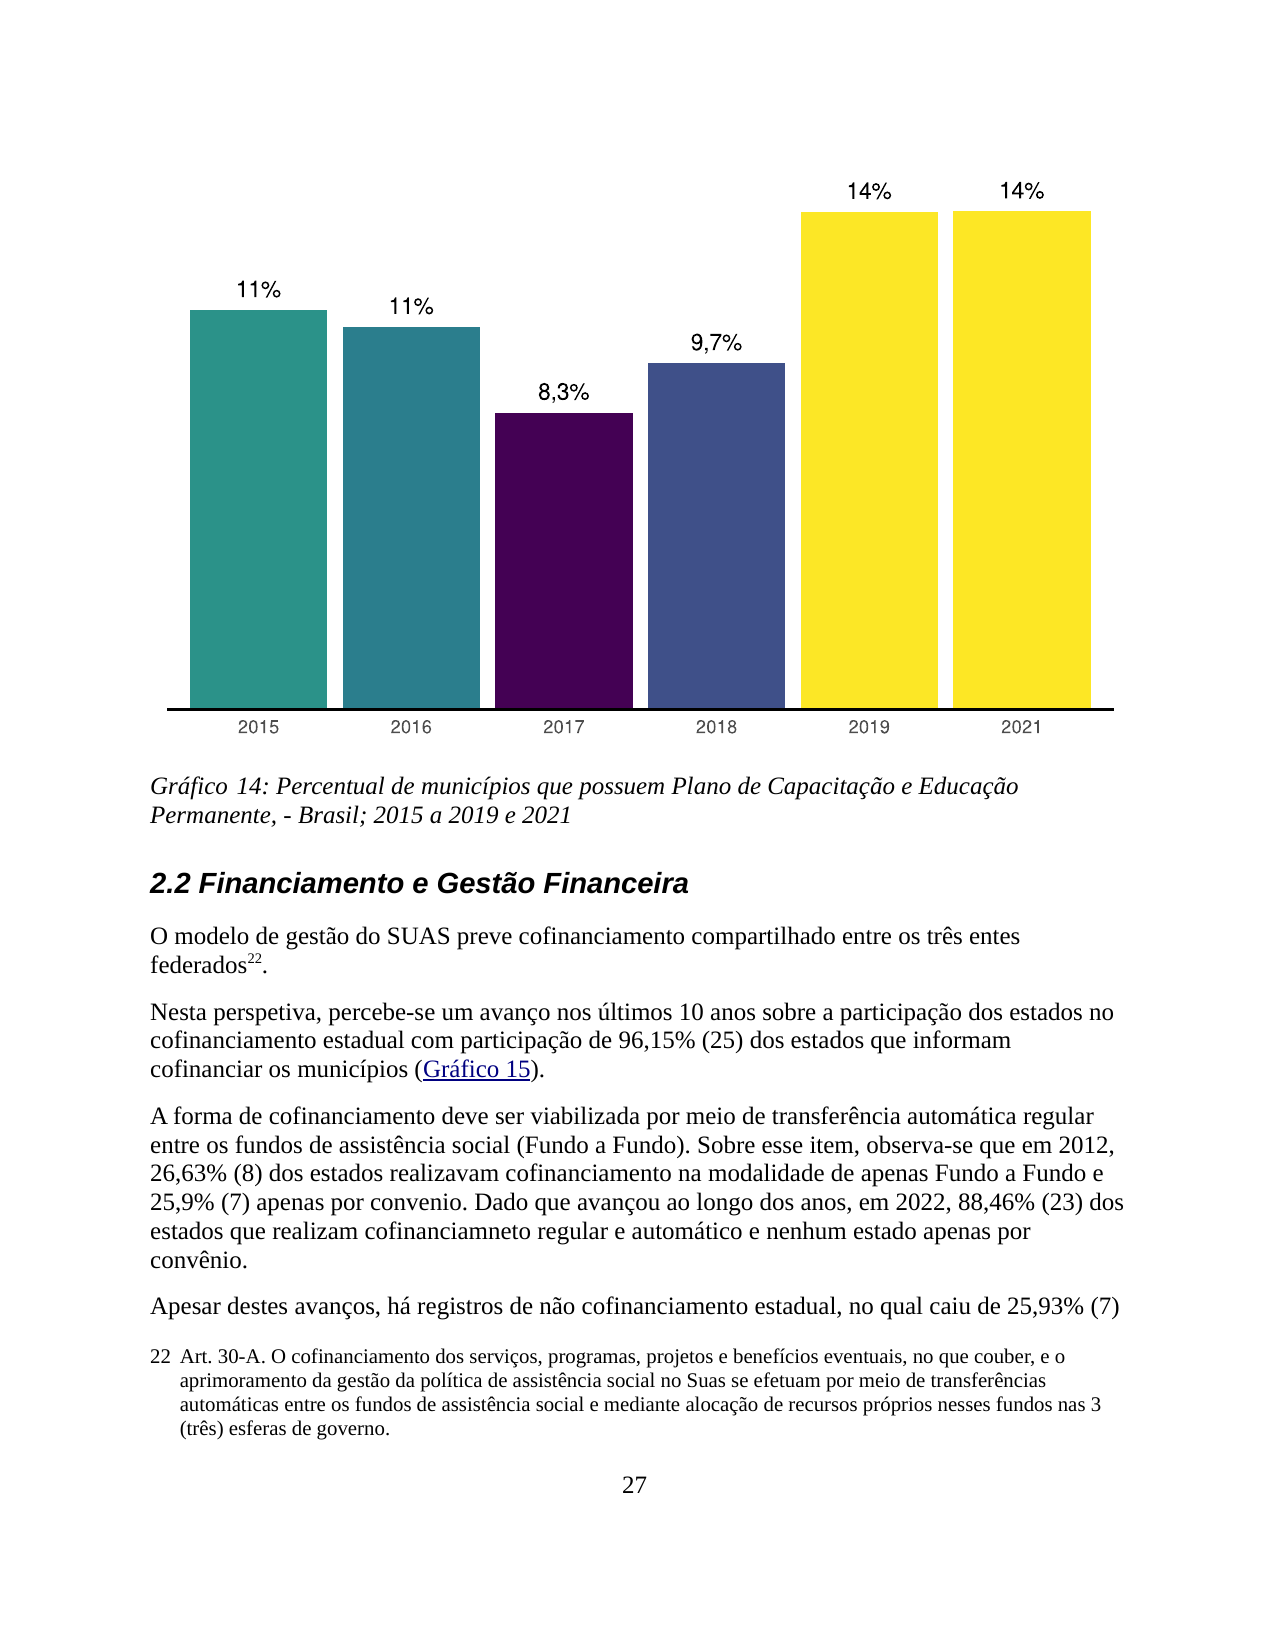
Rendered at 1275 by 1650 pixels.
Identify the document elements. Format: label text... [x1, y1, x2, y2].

table_header Gráfico 14: Percentual de municípios que possuem Plano de Capacitação e Educação Permanente, - Brasil; 2015 a 2019 e 2021 [150, 751, 1125, 841]
text O modelo de gestão do SUAS preve cofinanciamento compartilhado entre os três entes federados. [150, 921, 1125, 979]
text Art. 30-A. O cofinanciamento dos serviços, programas, projetos e benefícios eventuais, no que couber, e o aprimoramento da gestão da política de assistência social no Suas se efetuam por meio de transferências automáticas entre os fundos de assistência social e mediante alocação de recursos próprios nesses fundos nas 3 (três) esferas de governo. [150, 1344, 1125, 1440]
subtitle 2.2 Financiamento e Gestão Financeira [150, 866, 1125, 900]
text Apesar destes avanços, há registros de não cofinanciamento estadual, no qual caiu de 25,93% (7) [150, 1291, 1125, 1320]
text Nesta perspetiva, percebe-se um avanço nos últimos 10 anos sobre a participação dos estados no cofinanciamento estadual com participação de 96,15% (25) dos estados que informam cofinanciar os municípios (Gráfico 15). [150, 997, 1125, 1083]
text A forma de cofinanciamento deve ser viabilizada por meio de transferência automática regular entre os fundos de assistência social (Fundo a Fundo). Sobre esse item, observa-se que em 2012, 26,63% (8) dos estados realizavam cofinanciamento na modalidade de apenas Fundo a Fundo e 25,9% (7) apenas por convenio. Dado que avançou ao longo dos anos, em 2022, 88,46% (23) dos estados que realizam cofinanciamneto regular e automático e nenhum estado apenas por convênio. [150, 1101, 1125, 1273]
